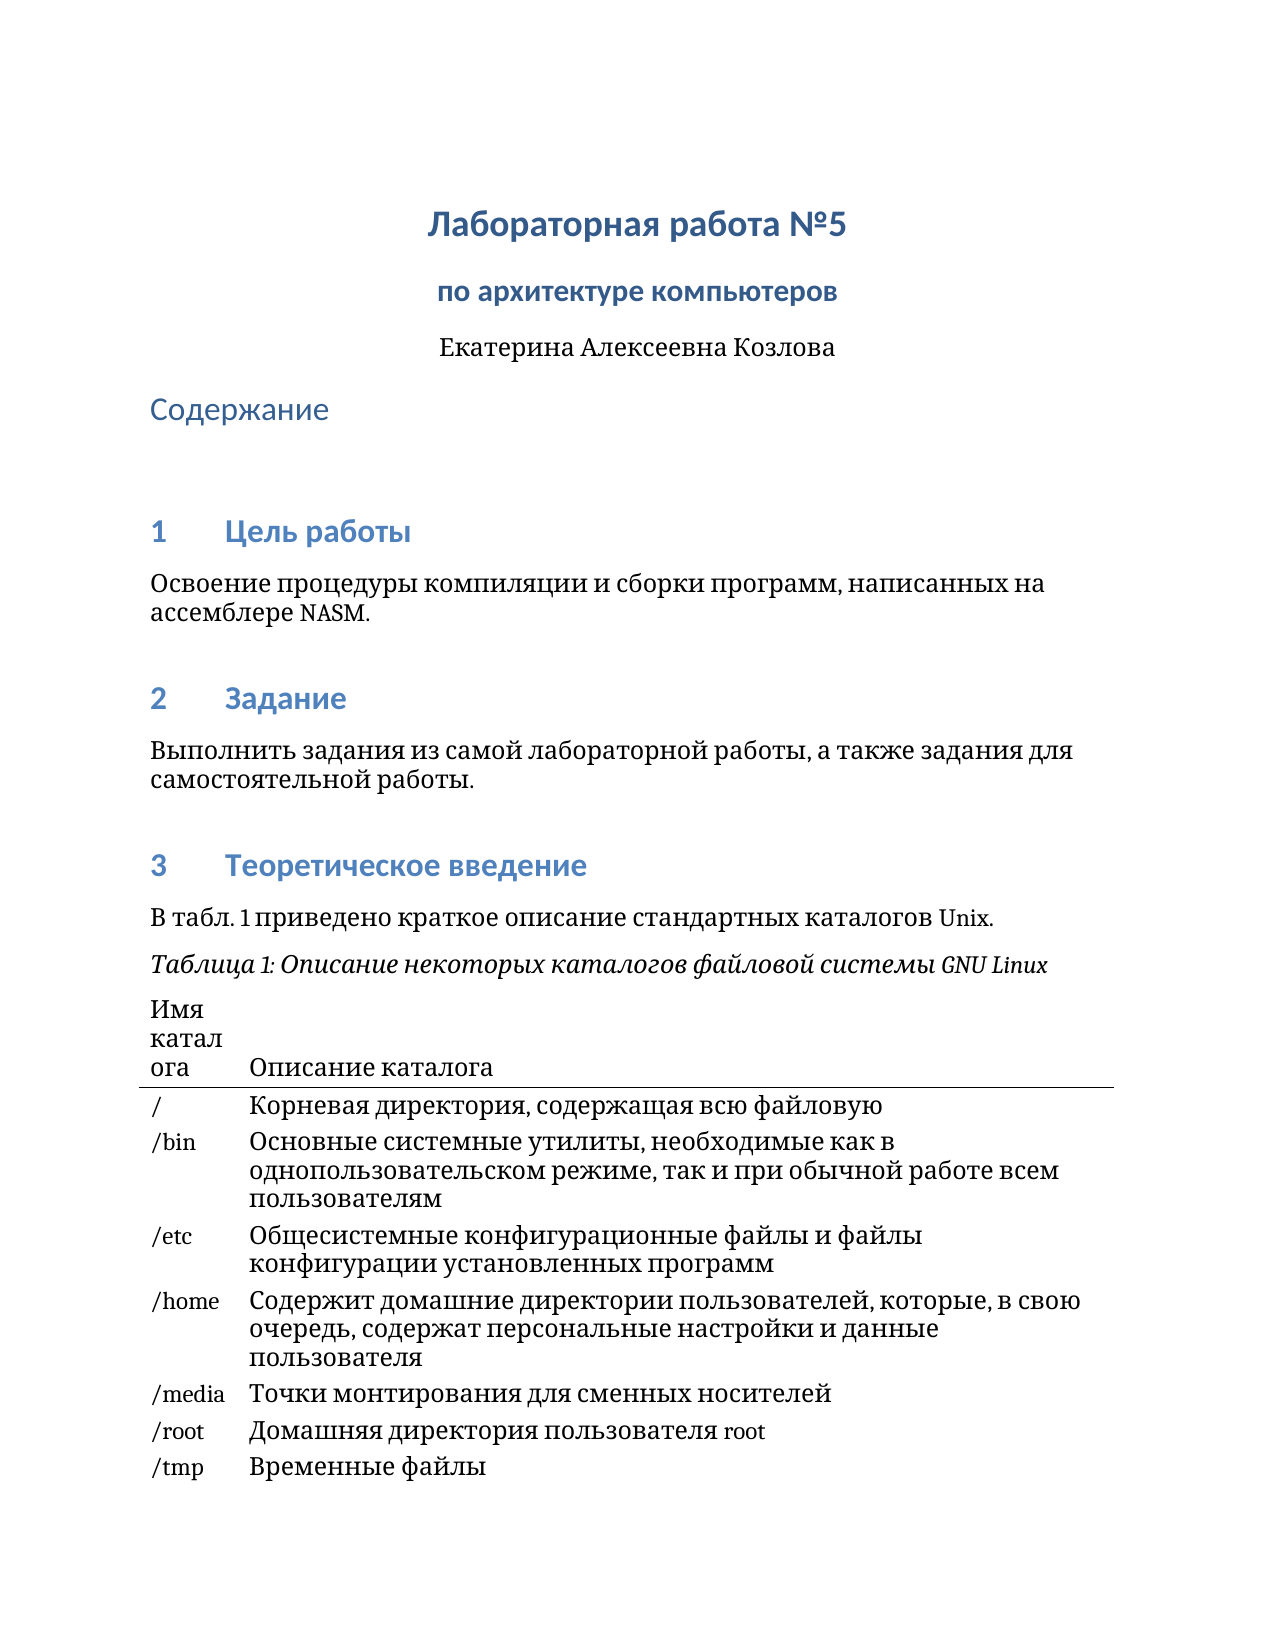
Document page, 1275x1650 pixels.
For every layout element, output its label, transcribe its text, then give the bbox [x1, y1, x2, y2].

table_cell /tmp [139, 1449, 238, 1485]
text В табл. 1 приведено краткое описание стандартных каталогов Unix. [150, 904, 1125, 933]
table_cell Основные системные утилиты, необходимые как в однопользовательском режиме, так и при обычной работе всем пользователям [238, 1124, 1114, 1218]
text Екатерина Алексеевна Козлова [150, 334, 1125, 363]
table_cell Общесистемные конфигурационные файлы и файлы конфигурации установленных программ [238, 1218, 1114, 1283]
table_cell /root [139, 1413, 238, 1449]
title Лабораторная работа №5 [150, 200, 1125, 246]
subtitle 1 Цель работы [150, 510, 1125, 551]
subtitle 2 Задание [150, 677, 1125, 718]
table_cell Корневая директория, содержащая всю файловую [238, 1088, 1114, 1124]
table_cell Точки монтирования для сменных носителей [238, 1377, 1114, 1413]
subtitle Содержание [150, 388, 1125, 428]
table_cell Временные файлы [238, 1449, 1114, 1485]
table_header Описание каталога [238, 993, 1114, 1086]
table_cell /home [139, 1283, 238, 1377]
table_cell / [139, 1088, 238, 1124]
text Таблица 1: Описание некоторых каталогов файловой системы GNU Linux [150, 951, 1125, 980]
table_cell /etc [139, 1218, 238, 1283]
text Освоение процедуры компиляции и сборки программ, написанных на ассемблере NASM. [150, 570, 1125, 627]
table_cell Домашняя директория пользователя root [238, 1413, 1114, 1449]
table_cell Содержит домашние директории пользователей, которые, в свою очередь, содержат персональные настройки и данные пользователя [238, 1283, 1114, 1377]
text Выполнить задания из самой лабораторной работы, а также задания для самостоятельной работы. [150, 737, 1125, 794]
table_header Имя каталога [139, 993, 238, 1086]
table_cell /bin [139, 1124, 238, 1218]
table_cell /media [139, 1377, 238, 1413]
subtitle по архитектуре компьютеров [150, 271, 1125, 309]
subtitle 3 Теоретическое введение [150, 844, 1125, 885]
